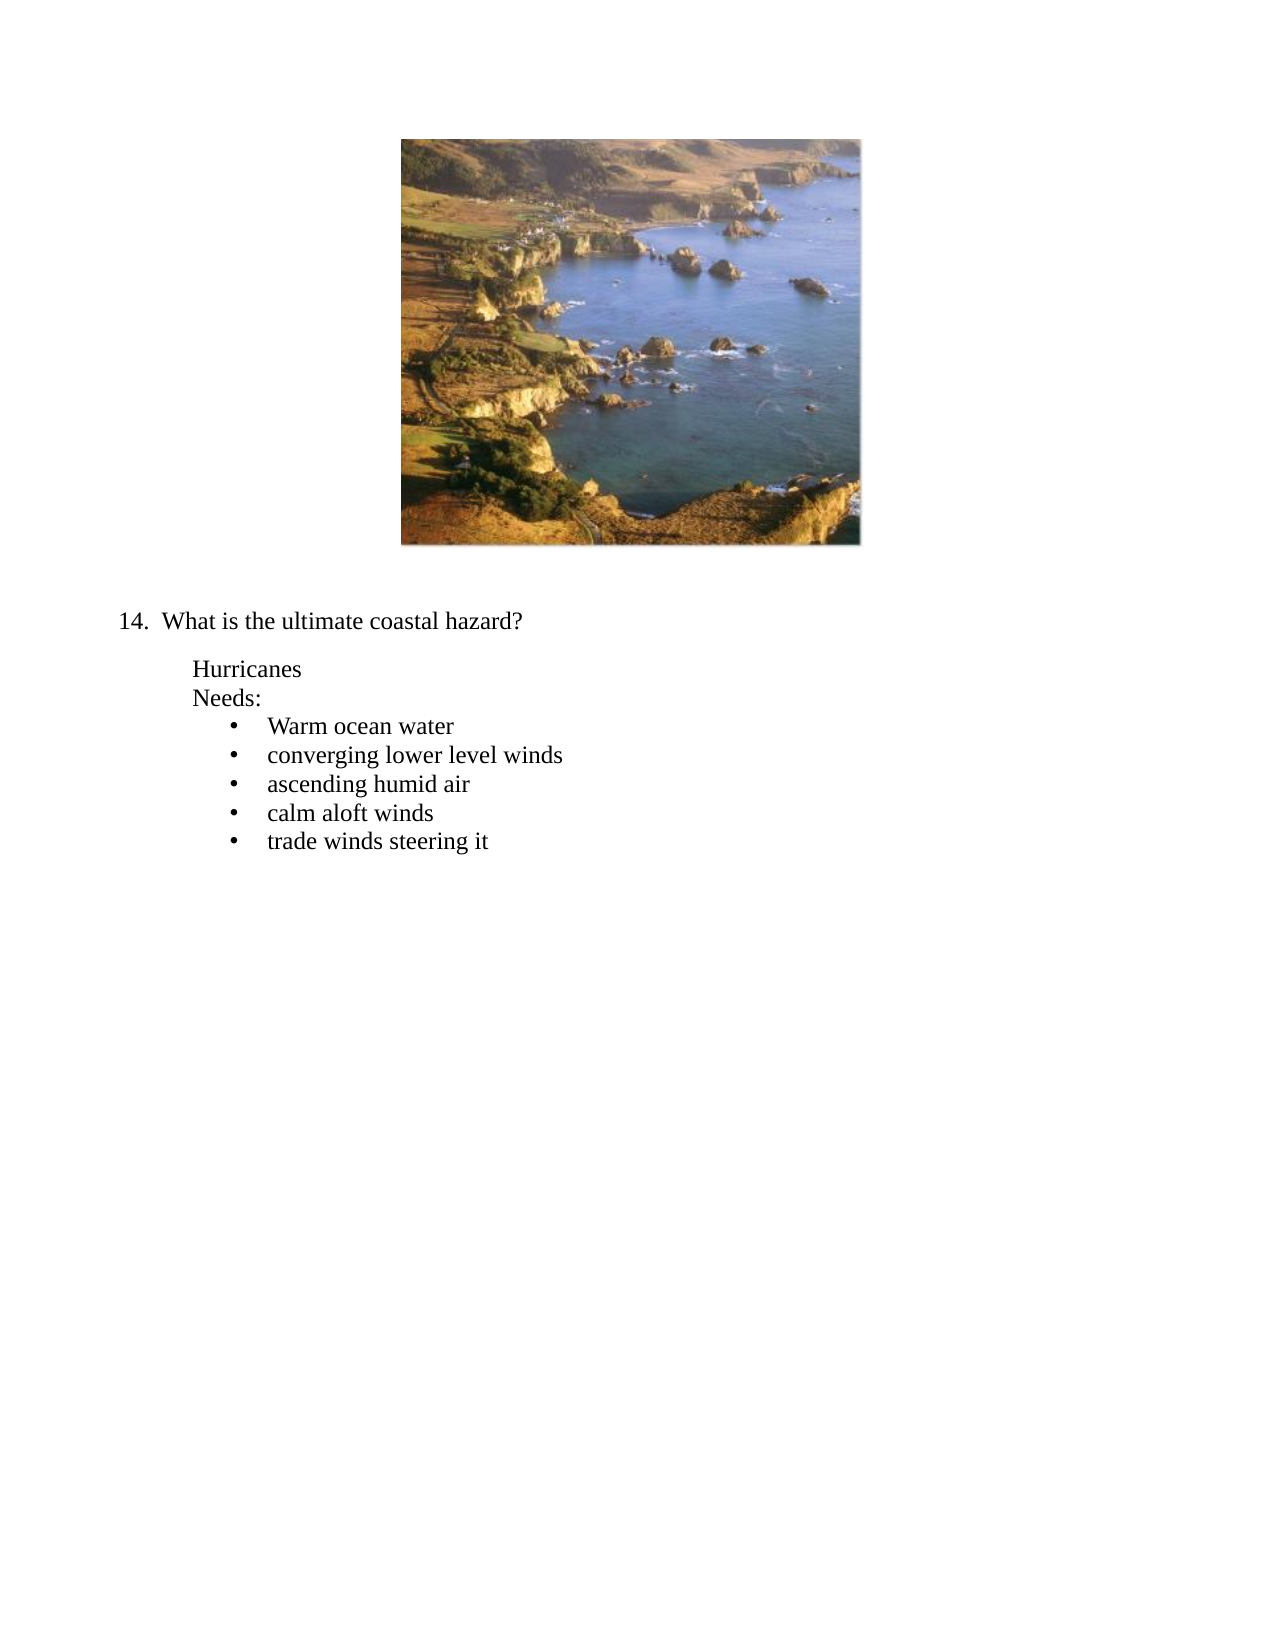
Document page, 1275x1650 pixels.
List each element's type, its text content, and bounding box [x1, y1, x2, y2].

text Needs: [192, 683, 1157, 711]
text 14. What is the ultimate coastal hazard? [118, 606, 1157, 635]
list calm aloft winds [229, 798, 1157, 826]
picture [401, 139, 866, 555]
list ascending humid air [229, 769, 1157, 798]
list Warm ocean water [229, 711, 1157, 740]
list trade winds steering it [229, 826, 1157, 855]
text Hurricanes [192, 654, 1157, 683]
list converging lower level winds [229, 740, 1157, 769]
